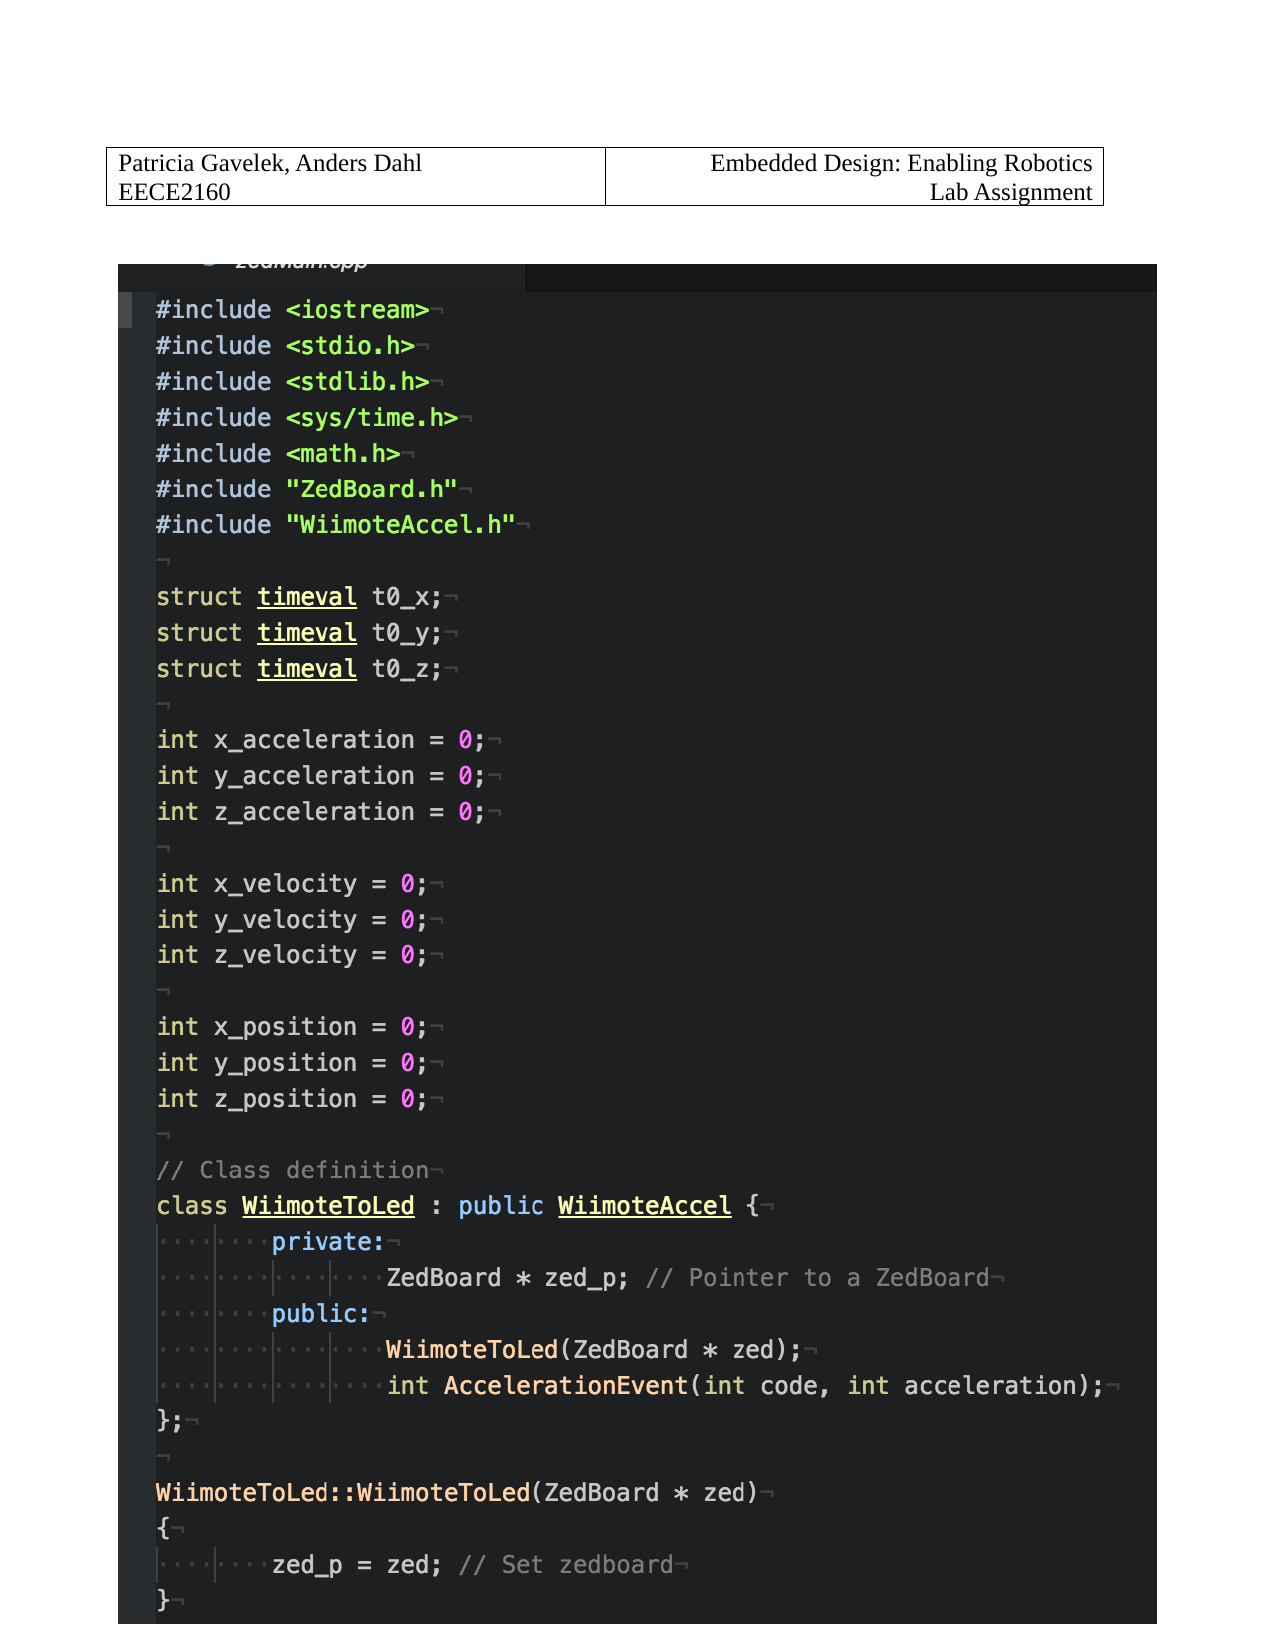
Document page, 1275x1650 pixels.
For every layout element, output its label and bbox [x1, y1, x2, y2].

picture [118, 264, 1157, 1624]
